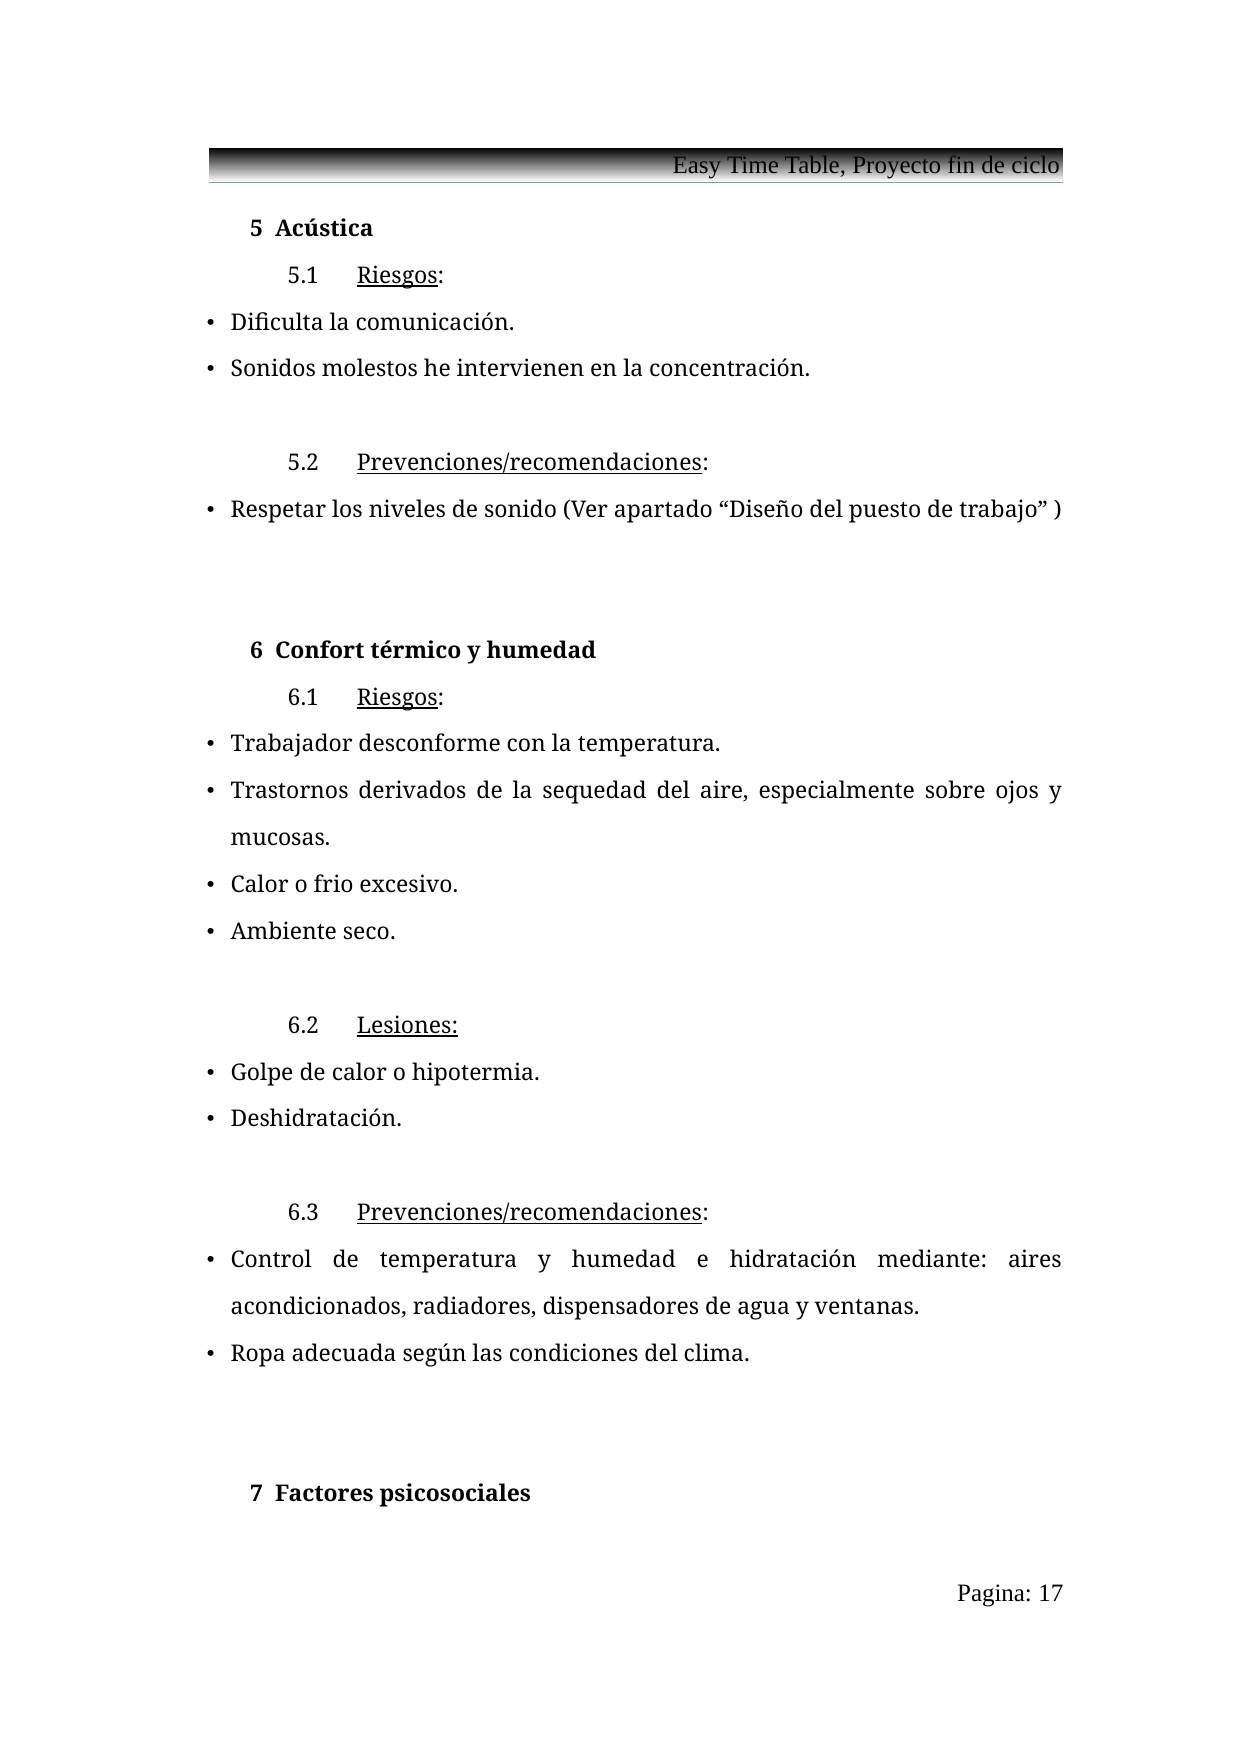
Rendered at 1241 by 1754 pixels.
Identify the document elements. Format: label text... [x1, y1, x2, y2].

list Respetar los niveles de sonido (Ver apartado “Diseño del puesto de trabajo” ) [207, 493, 1063, 524]
list Factores psicosociales [244, 1477, 1063, 1509]
list Calor o frio excesivo. [207, 868, 1063, 899]
list Deshidratación. [207, 1102, 1063, 1134]
list Dificulta la comunicación. [207, 306, 1063, 337]
list Golpe de calor o hipotermia. [207, 1056, 1063, 1087]
list Prevenciones/recomendaciones: [282, 446, 1063, 477]
list Trabajador desconforme con la temperatura. [207, 727, 1063, 759]
list Trastornos derivados de la sequedad del aire, especialmente sobre ojos y mucosas. [207, 774, 1063, 852]
list Sonidos molestos he intervienen en la concentración. [207, 352, 1063, 384]
list Lesiones: [282, 1009, 1063, 1040]
list Ambiente seco. [207, 915, 1063, 946]
list Riesgos: [282, 259, 1063, 290]
list Acústica [244, 212, 1063, 243]
list Prevenciones/recomendaciones: [282, 1196, 1063, 1227]
list Control de temperatura y humedad e hidratación mediante: aires acondicionados, radiadores, dispensadores de agua y ventanas. [207, 1243, 1063, 1321]
list Ropa adecuada según las condiciones del clima. [207, 1337, 1063, 1368]
list Riesgos: [282, 681, 1063, 712]
list Confort térmico y humedad [244, 634, 1063, 665]
